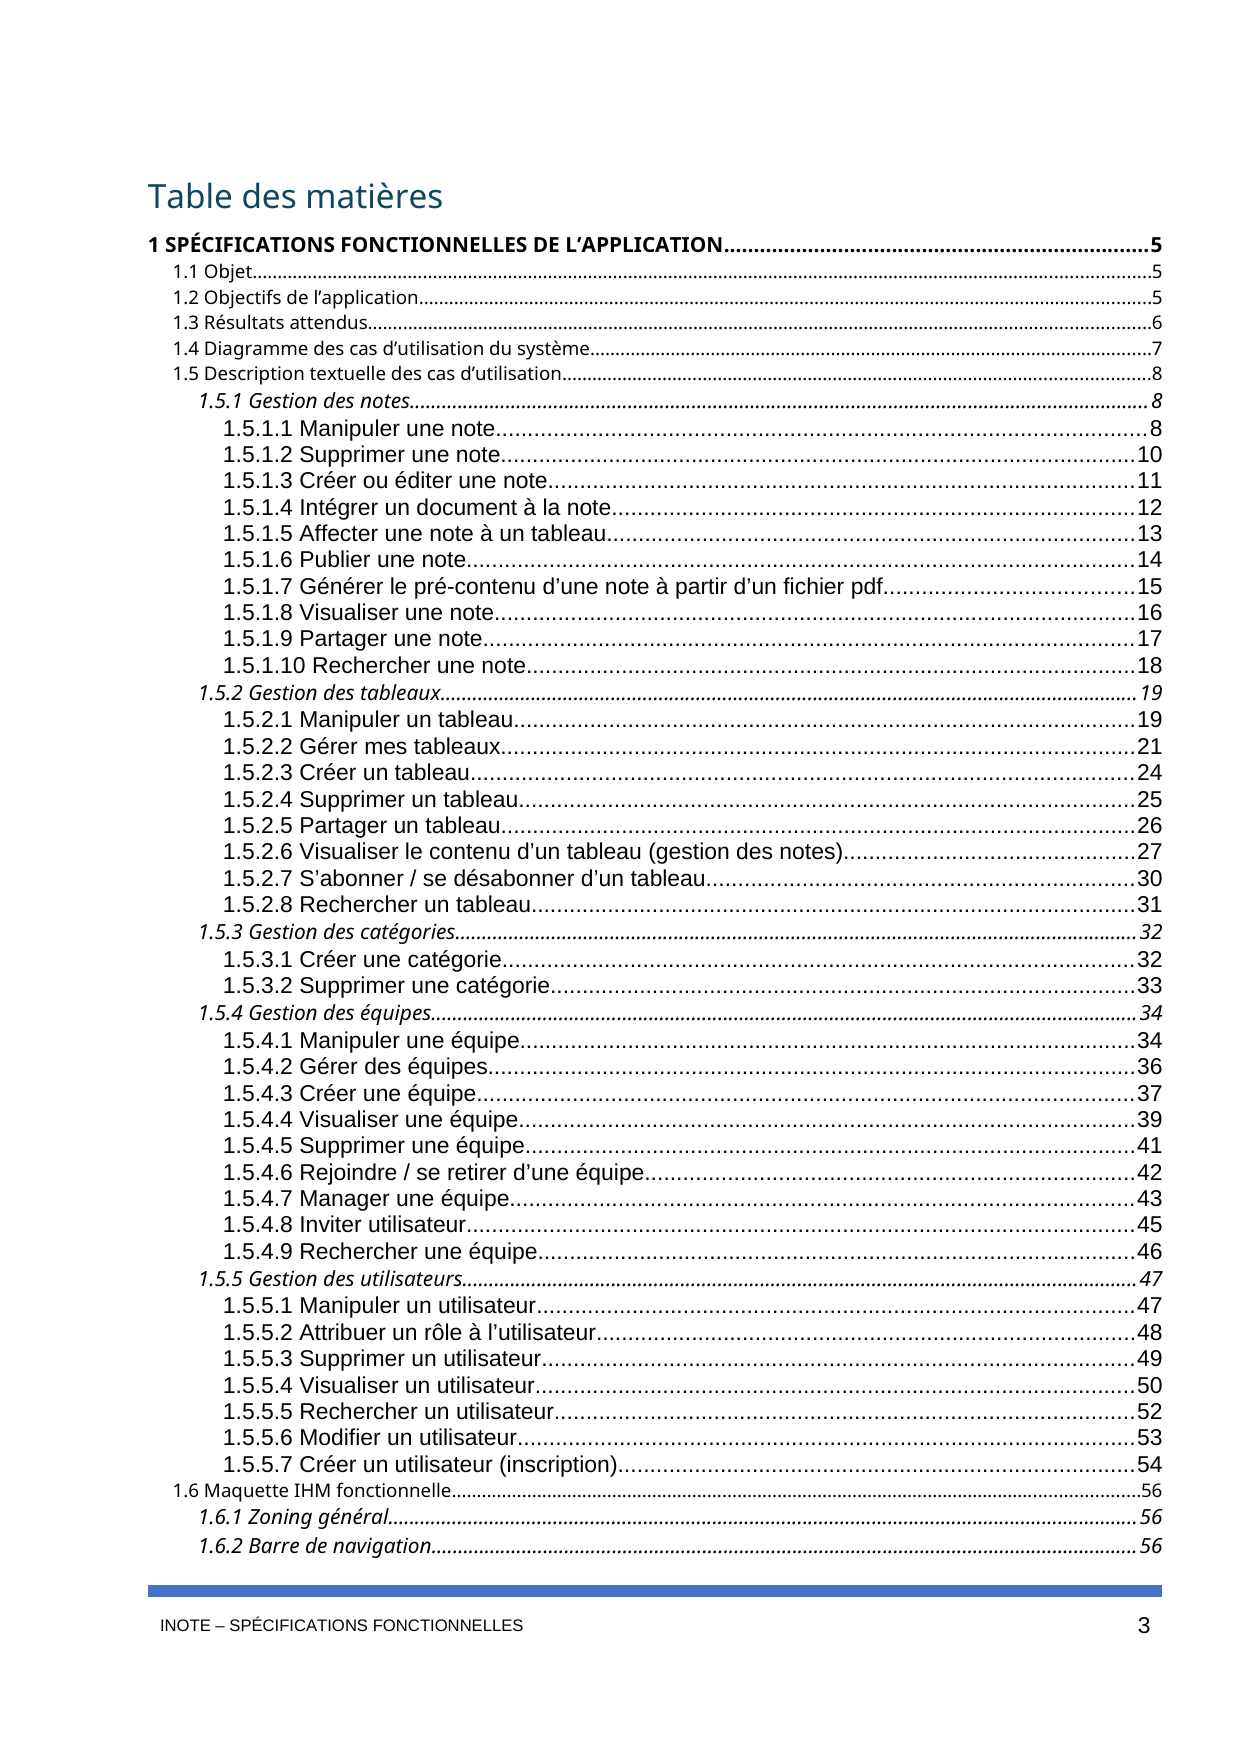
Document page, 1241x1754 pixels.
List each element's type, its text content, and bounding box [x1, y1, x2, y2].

text 1 SPÉCIFICATIONS FONCTIONNELLES DE L’APPLICATION 5 [148, 230, 1162, 258]
text 1.5.2.2 Gérer mes tableaux 21 [223, 733, 1162, 759]
subtitle Table des matières [148, 173, 1162, 218]
text 1.5.2.8 Rechercher un tableau 31 [223, 891, 1162, 917]
text 1.5.2.5 Partager un tableau 26 [223, 812, 1162, 838]
text 1.5.2.7 S’abonner / se désabonner d’un tableau 30 [223, 864, 1162, 891]
text 1.5.1.7 Générer le pré-contenu d’une note à partir d’un fichier pdf 15 [223, 573, 1162, 599]
text 1.5.2.4 Supprimer un tableau 25 [223, 786, 1162, 812]
text 1.5.4.2 Gérer des équipes 36 [223, 1053, 1162, 1079]
text 1.5.4.7 Manager une équipe 43 [223, 1185, 1162, 1211]
text 1.5.2.6 Visualiser le contenu d’un tableau (gestion des notes) 27 [223, 838, 1162, 864]
text 1.5.5.4 Visualiser un utilisateur 50 [223, 1372, 1162, 1398]
text 1.5.4 Gestion des équipes 34 [198, 998, 1162, 1027]
text 1.5.1.9 Partager une note 17 [223, 625, 1162, 652]
text 1.5.4.3 Créer une équipe 37 [223, 1079, 1162, 1106]
text 1.5.3.2 Supprimer une catégorie 33 [223, 972, 1162, 998]
text 1.5.5.3 Supprimer un utilisateur 49 [223, 1345, 1162, 1372]
text 1.5.1.4 Intégrer un document à la note 12 [223, 493, 1162, 520]
text 1.6.1 Zoning général 56 [198, 1502, 1162, 1531]
text 1.5.2 Gestion des tableaux 19 [198, 678, 1162, 706]
text 1.5.1 Gestion des notes 8 [198, 386, 1162, 414]
text 1.6 Maquette IHM fonctionnelle 56 [172, 1477, 1162, 1502]
text 1.2 Objectifs de l’application 5 [172, 284, 1162, 309]
text 1.5.3.1 Créer une catégorie 32 [223, 946, 1162, 972]
text 1.6.2 Barre de navigation 56 [198, 1531, 1162, 1559]
text 1.3 Résultats attendus 6 [172, 309, 1162, 335]
text 1.5.2.3 Créer un tableau 24 [223, 759, 1162, 786]
text 1.5.4.5 Supprimer une équipe 41 [223, 1132, 1162, 1159]
text 1.5.4.6 Rejoindre / se retirer d’une équipe 42 [223, 1159, 1162, 1185]
text 1.5.1.3 Créer ou éditer une note 11 [223, 467, 1162, 493]
text 1.5.1.6 Publier une note 14 [223, 546, 1162, 573]
text 1.5.5.1 Manipuler un utilisateur 47 [223, 1292, 1162, 1319]
text 1.4 Diagramme des cas d’utilisation du système 7 [172, 335, 1162, 361]
text 1.5.5 Gestion des utilisateurs 47 [198, 1264, 1162, 1292]
text 1.5.1.10 Rechercher une note 18 [223, 652, 1162, 678]
text 1.5.5.2 Attribuer un rôle à l’utilisateur 48 [223, 1319, 1162, 1345]
text 1.5.1.2 Supprimer une note 10 [223, 441, 1162, 467]
text 1.5.4.9 Rechercher une équipe 46 [223, 1238, 1162, 1264]
text 1.5.3 Gestion des catégories 32 [198, 917, 1162, 946]
text 1.5.2.1 Manipuler un tableau 19 [223, 706, 1162, 733]
text 1.5.4.8 Inviter utilisateur 45 [223, 1211, 1162, 1238]
text 1.5.1.1 Manipuler une note 8 [223, 414, 1162, 441]
text 1.5.5.7 Créer un utilisateur (inscription) 54 [223, 1451, 1162, 1477]
text 1.5.1.5 Affecter une note à un tableau 13 [223, 520, 1162, 546]
text 1.1 Objet 5 [172, 258, 1162, 284]
text 1.5.5.6 Modifier un utilisateur 53 [223, 1424, 1162, 1451]
text 1.5.4.4 Visualiser une équipe 39 [223, 1106, 1162, 1132]
text 1.5.4.1 Manipuler une équipe 34 [223, 1027, 1162, 1053]
text 1.5.5.5 Rechercher un utilisateur 52 [223, 1398, 1162, 1424]
text 1.5.1.8 Visualiser une note 16 [223, 599, 1162, 625]
text 1.5 Description textuelle des cas d’utilisation 8 [172, 361, 1162, 386]
